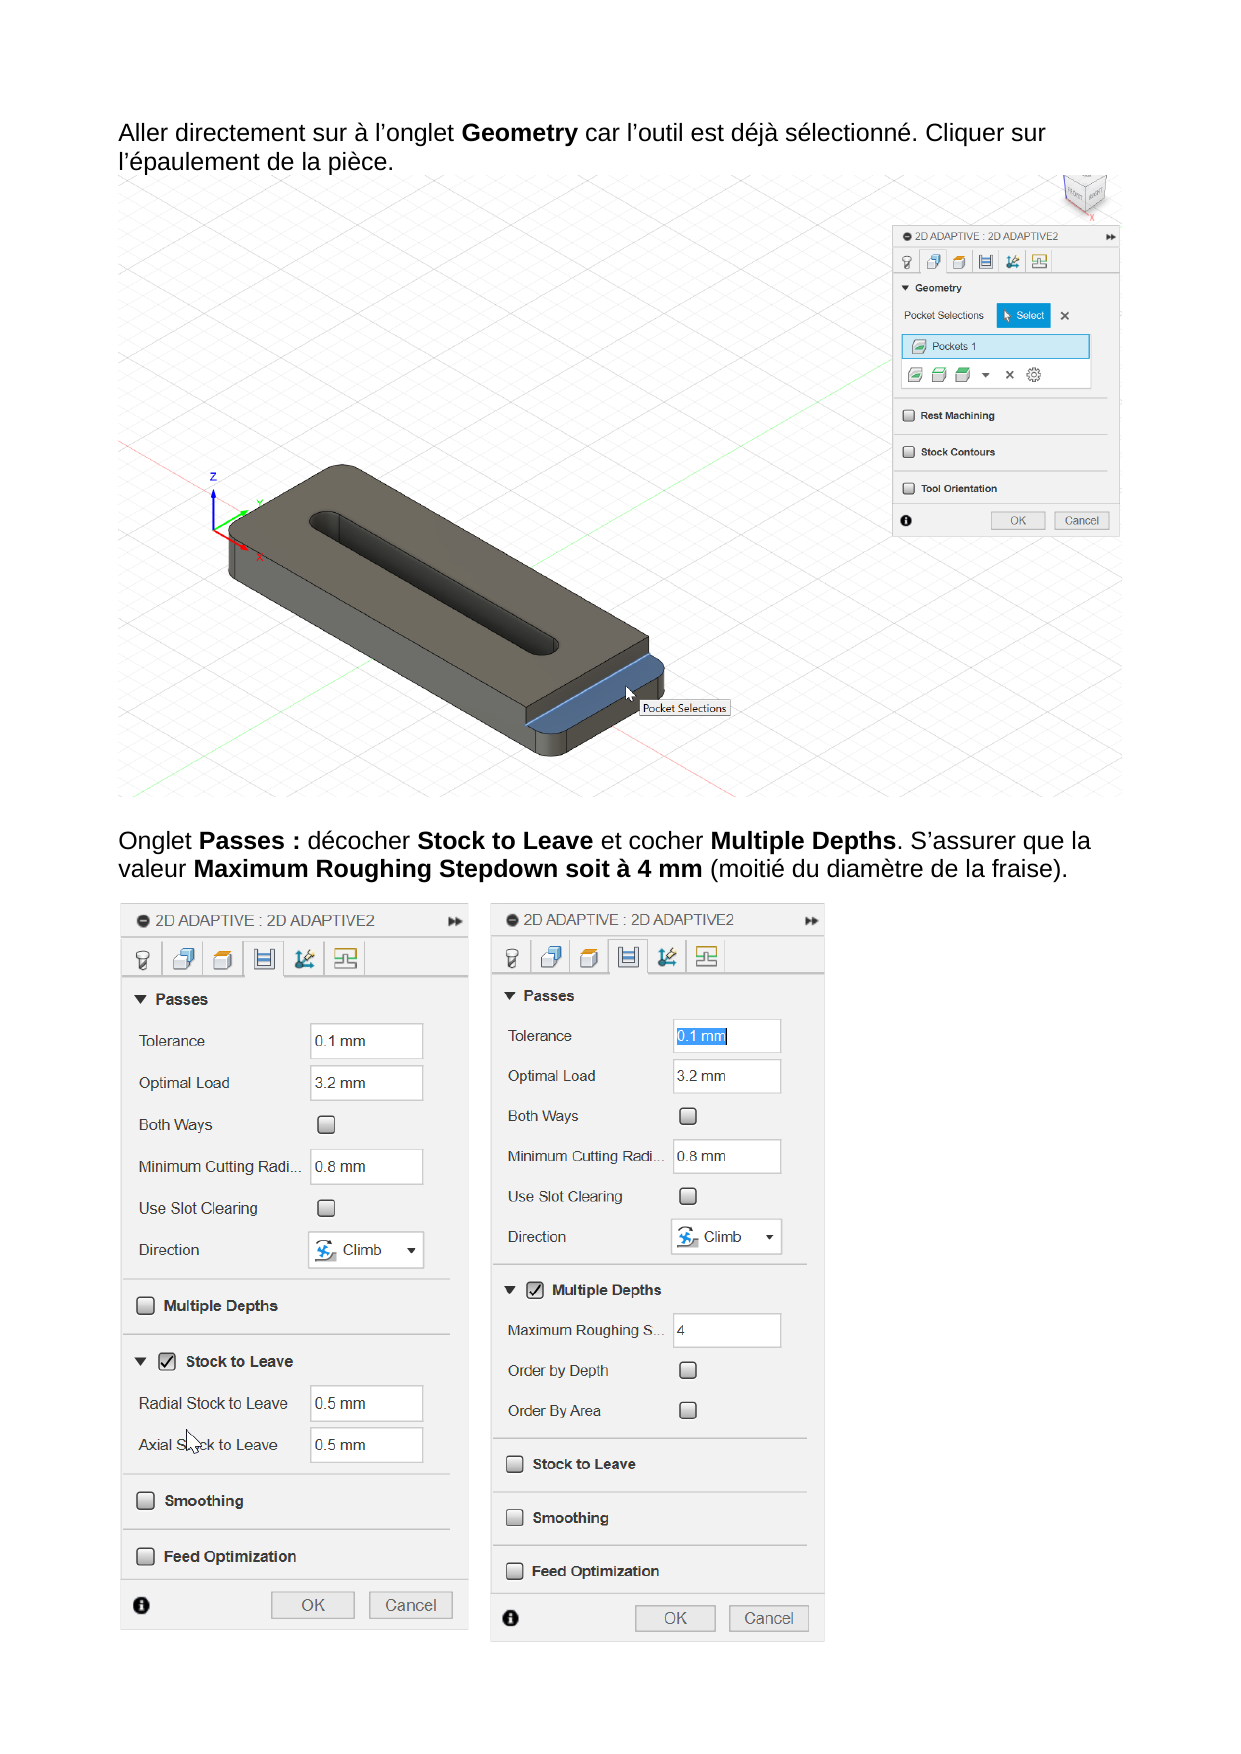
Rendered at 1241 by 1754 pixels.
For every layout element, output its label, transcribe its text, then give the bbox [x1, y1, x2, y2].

text Aller directement sur à l’onglet Geometry car l’outil est déjà sélectionné. Cliquer sur l’épaulement de la pièce. [118, 118, 1122, 175]
picture [118, 175, 1123, 797]
text Onglet Passes : décocher Stock to Leave et cocher Multiple Depths. S’assurer que la valeur Maximum Roughing Stepdown soit à 4 mm (moitié du diamètre de la fraise). [118, 797, 1122, 969]
picture [120, 903, 469, 1630]
picture [490, 903, 825, 1642]
